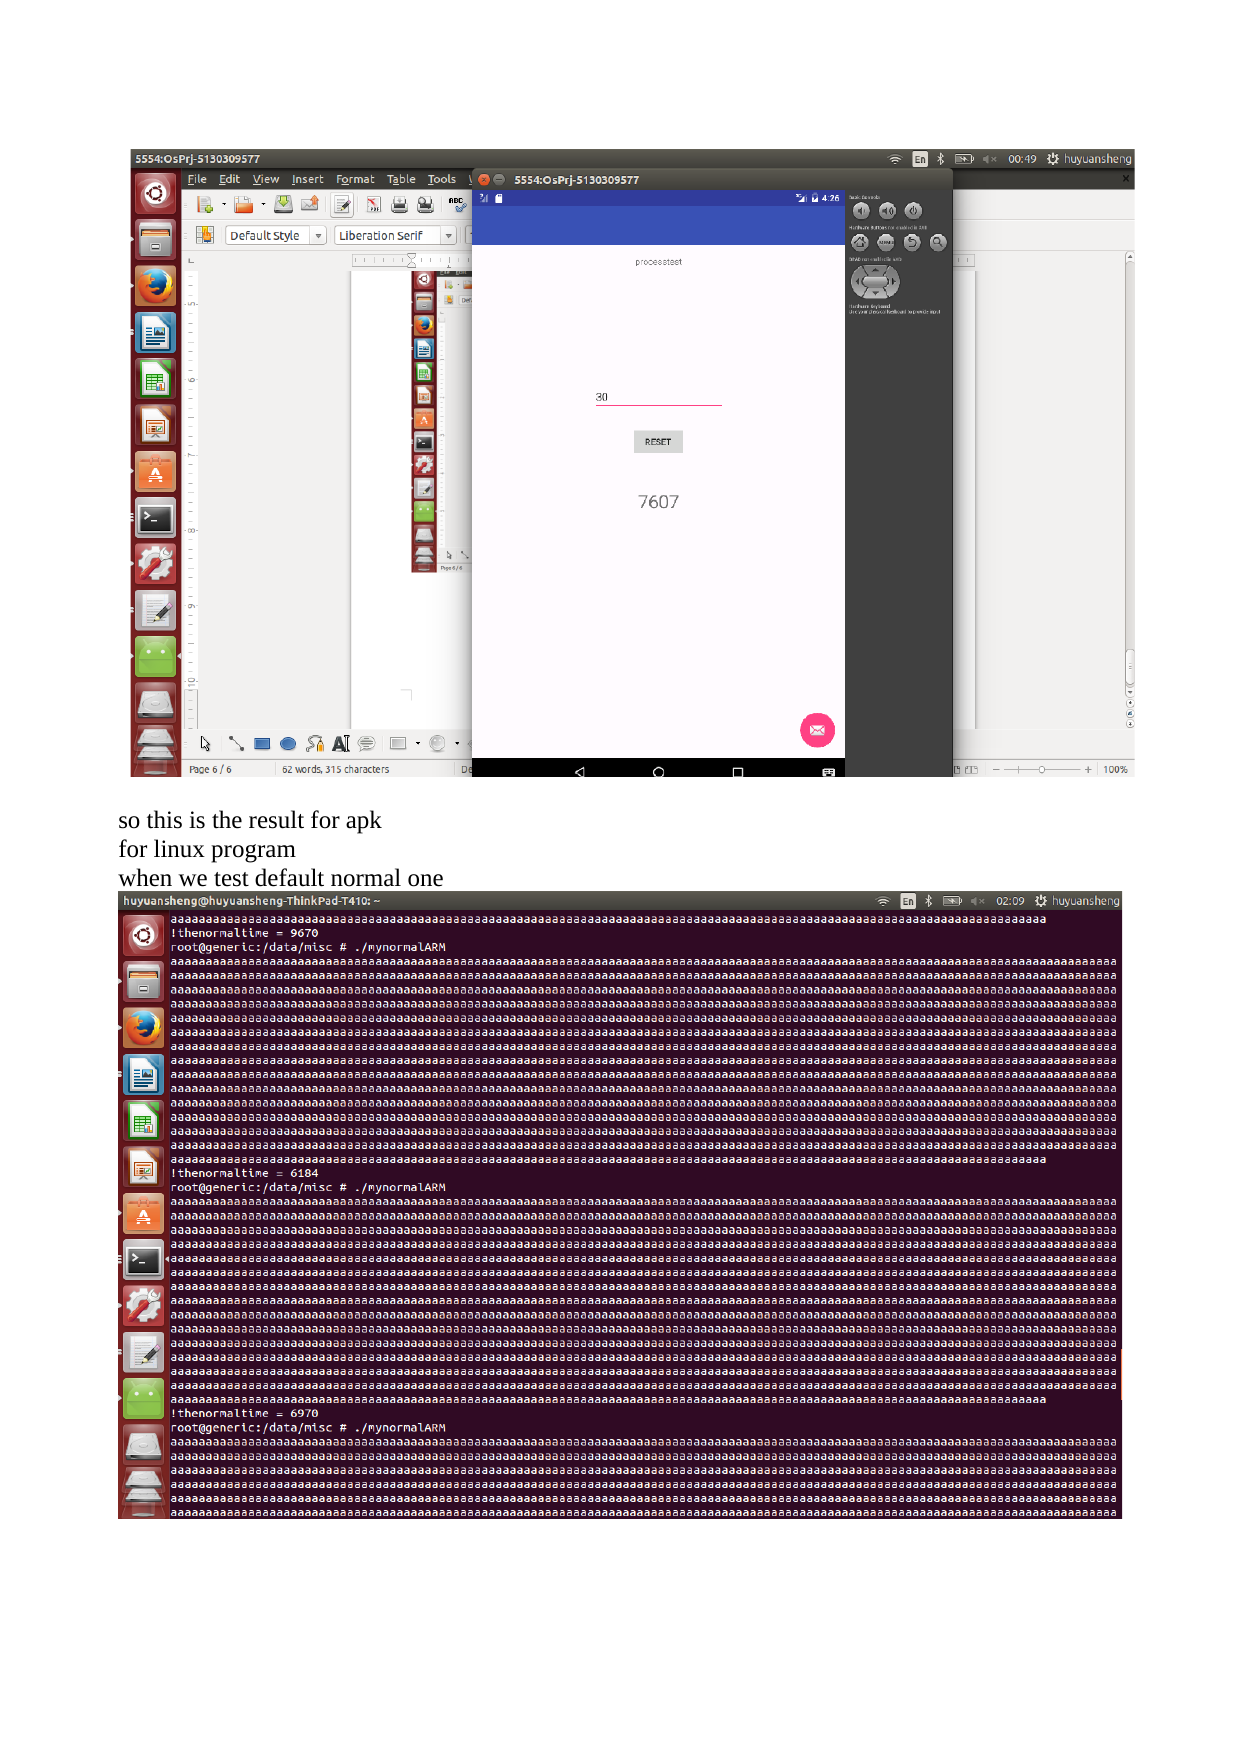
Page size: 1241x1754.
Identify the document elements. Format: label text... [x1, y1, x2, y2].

picture [118, 891, 1123, 1519]
text so this is the result for apk [118, 805, 1122, 834]
picture [130, 149, 1135, 777]
text when we test default normal one [118, 863, 1122, 891]
text for linux program [118, 834, 1122, 863]
